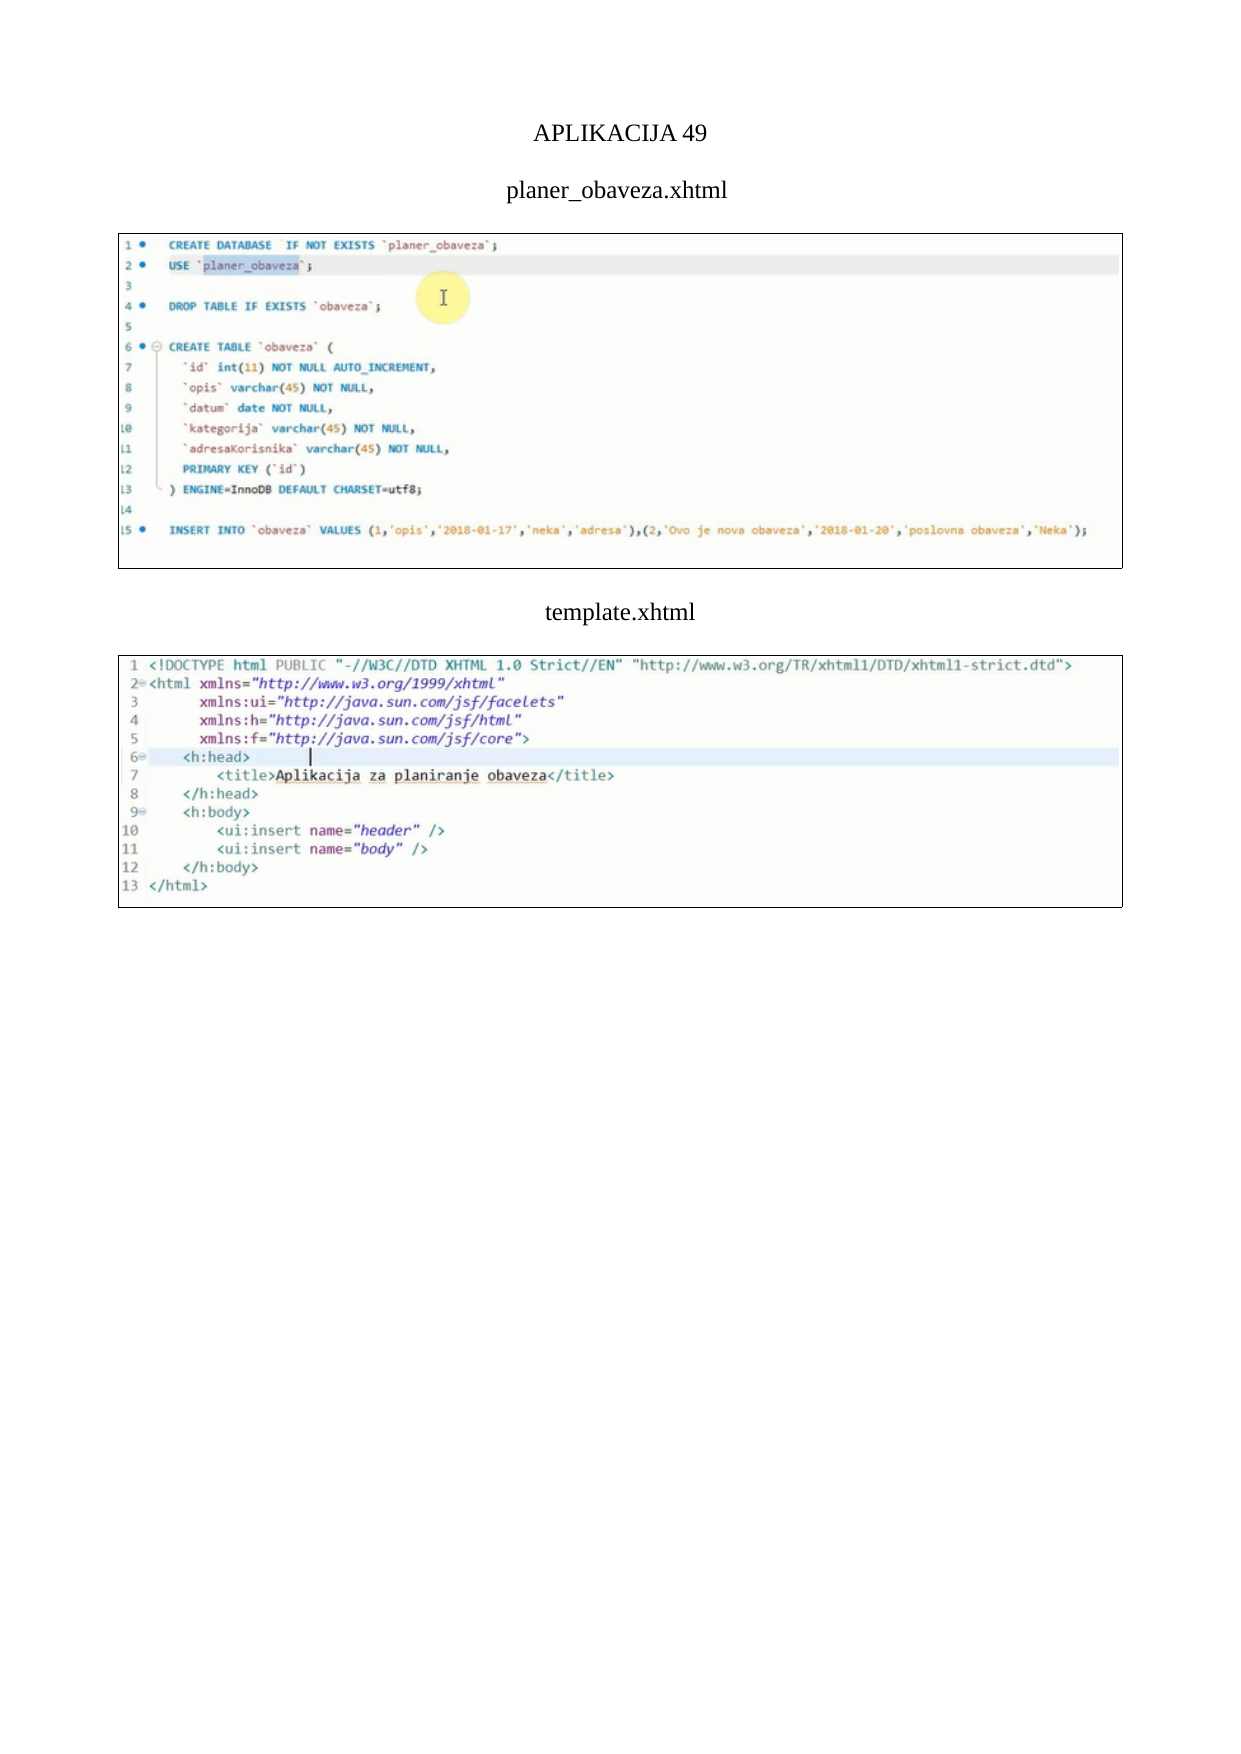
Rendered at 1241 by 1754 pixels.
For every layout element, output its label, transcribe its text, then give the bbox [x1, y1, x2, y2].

text APLIKACIJA 49 [118, 118, 1122, 147]
picture [121, 236, 1119, 566]
text template.xhtml [118, 597, 1122, 626]
picture [121, 657, 1119, 905]
text planer_obaveza.xhtml [118, 176, 1122, 204]
